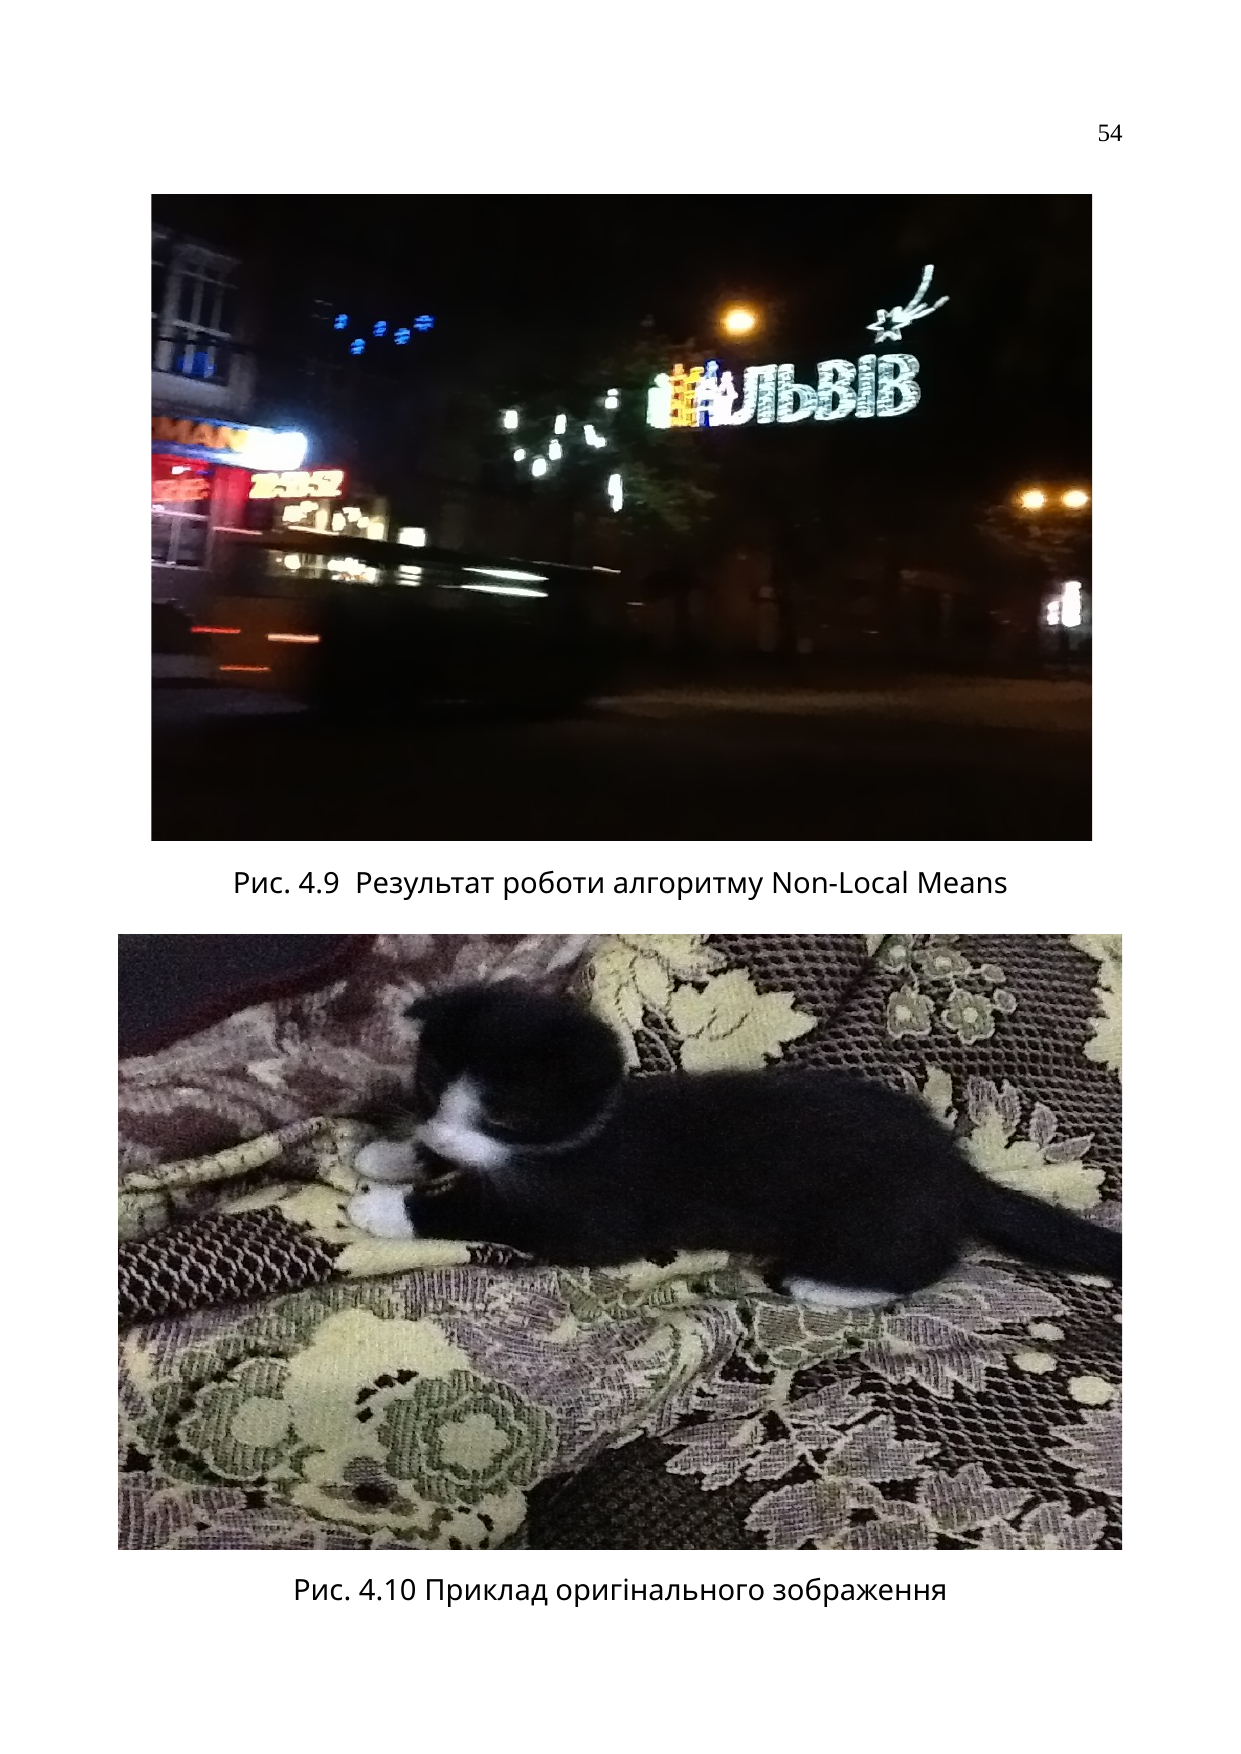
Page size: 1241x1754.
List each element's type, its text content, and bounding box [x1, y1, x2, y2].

picture [151, 194, 1093, 841]
text Рис. 4.10 Приклад оригінального зображення [118, 1550, 1122, 1609]
text Рис. 4.9 Результат роботи алгоритму Non-Local Means [118, 176, 1122, 902]
picture [118, 934, 1123, 1550]
